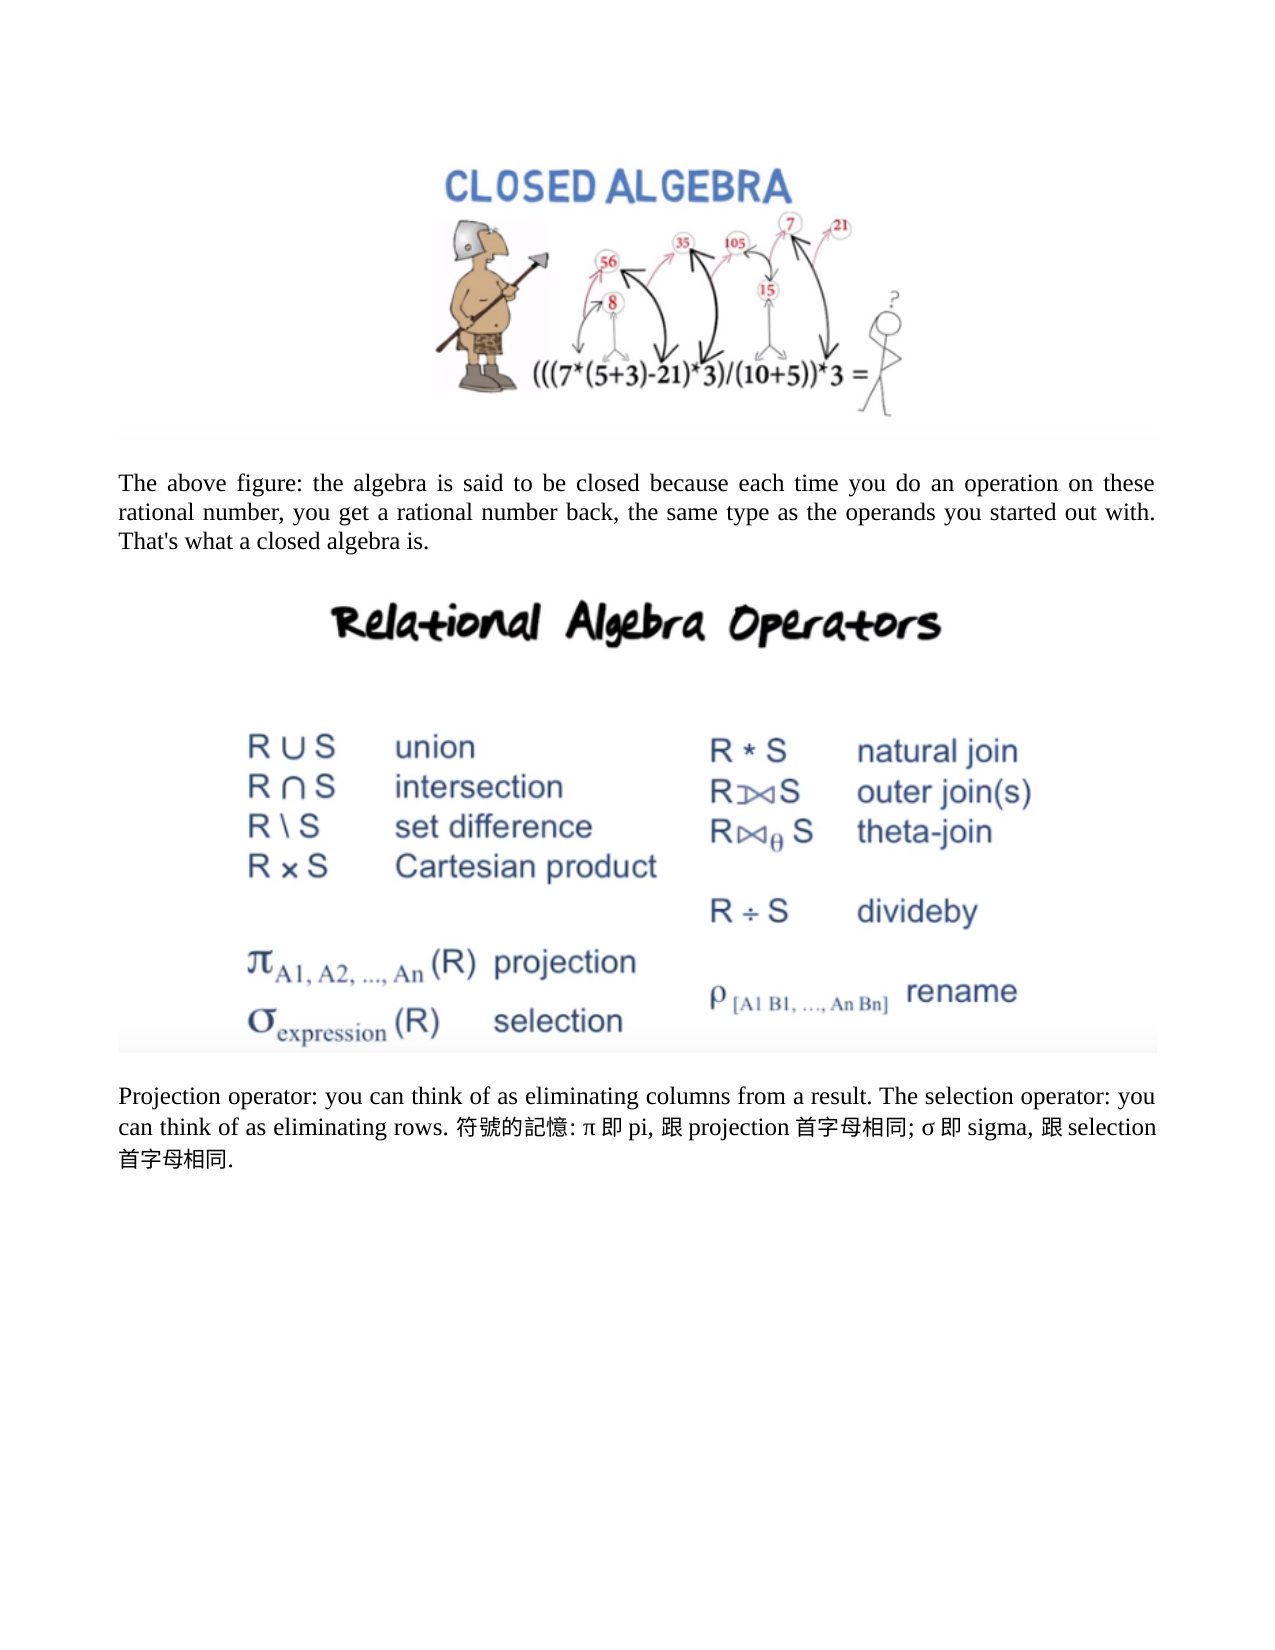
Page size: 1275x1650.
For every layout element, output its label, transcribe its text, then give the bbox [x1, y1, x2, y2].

text Projection operator: you can think of as eliminating columns from a result. The selection operator: you can think of as eliminating rows. 符號的記憶: π即pi, 跟projection首字母相同; σ即sigma, 跟selection首字母相同. [118, 1081, 1157, 1173]
picture [118, 118, 1157, 440]
picture [118, 583, 1157, 1053]
text The above figure: the algebra is said to be closed because each time you do an operation on these rational number, you get a rational number back, the same type as the operands you started out with. That's what a closed algebra is. [118, 468, 1157, 554]
